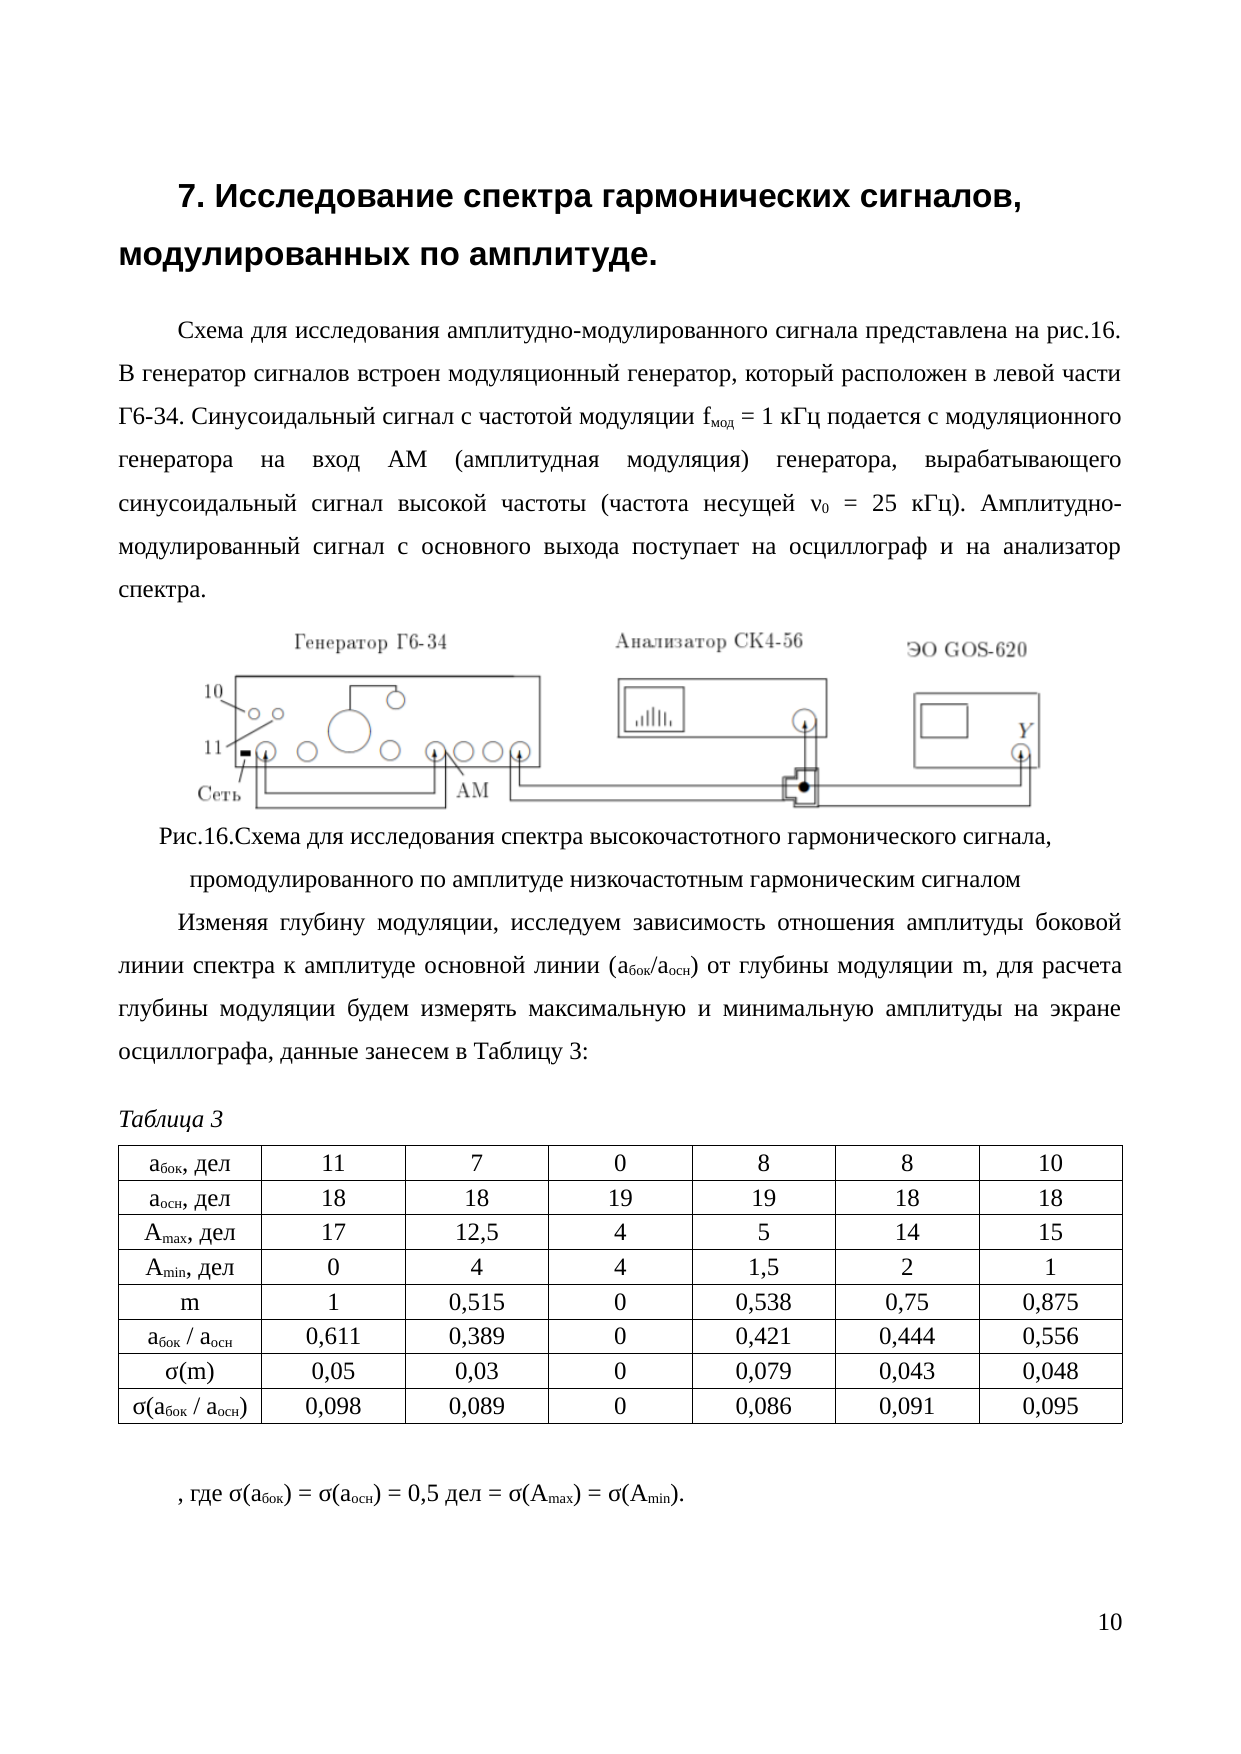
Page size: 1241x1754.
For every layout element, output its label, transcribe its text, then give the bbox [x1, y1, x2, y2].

table_cell 18 [406, 1181, 548, 1214]
table_cell 0,079 [693, 1354, 835, 1388]
table_cell 19 [549, 1181, 692, 1214]
table_cell 4 [549, 1250, 692, 1284]
table_cell 18 [836, 1181, 979, 1214]
table_cell 14 [836, 1215, 979, 1249]
table_header 0 [549, 1146, 692, 1180]
table_cell Аmax, дел [119, 1215, 261, 1249]
table_cell 0,389 [406, 1320, 548, 1353]
table_cell 19 [693, 1181, 835, 1214]
table_cell 0,611 [262, 1320, 405, 1353]
table_cell 0,048 [980, 1354, 1122, 1388]
table_cell аосн, дел [119, 1181, 261, 1214]
table_cell 0,089 [406, 1389, 548, 1423]
table_cell 0,444 [836, 1320, 979, 1353]
text Изменяя глубину модуляции, исследуем зависимость отношения амплитуды боковой линии спектра к амплитуде основной линии (aбок/aосн) от глубины модуляции m, для расчета глубины модуляции будем измерять максимальную и минимальную амплитуды на экране осциллографа, данные занесем в Таблицу 3: [118, 907, 1122, 1065]
table_cell σ(aбок / аосн) [119, 1389, 261, 1423]
table_cell 2 [836, 1250, 979, 1284]
table_cell 0 [549, 1354, 692, 1388]
table_cell 0 [549, 1389, 692, 1423]
table_cell 17 [262, 1215, 405, 1249]
text Рис.16.Схема для исследования спектра высокочастотного гармонического сигнала, промодулированного по амплитуде низкочастотным гармоническим сигналом [118, 821, 1093, 893]
table_cell 0,098 [262, 1389, 405, 1423]
table_cell 0,538 [693, 1285, 835, 1318]
table_header 8 [693, 1146, 835, 1180]
table_header 7 [406, 1146, 548, 1180]
subtitle Исследование спектра гармонических сигналов, модулированных по амплитуде. [118, 176, 1122, 272]
text Схема для исследования амплитудно-модулированного сигнала представлена на рис.16. В генератор сигналов встроен модуляционный генератор, который расположен в левой части Г6-34. Синусоидальный сигнал с частотой модуляции fмод = 1 кГц подается с модуляционного генератора на вход АМ (амплитудная модуляция) генератора, вырабатывающего синусоидальный сигнал высокой частоты (частота несущей ν0 = 25 кГц). Амплитудно-модулированный сигнал с основного выхода поступает на осциллограф и на анализатор спектра. [118, 315, 1122, 603]
table_cell 1 [980, 1250, 1122, 1284]
table_cell 4 [549, 1215, 692, 1249]
table_cell 0,095 [980, 1389, 1122, 1423]
table_cell aбок / аосн [119, 1320, 261, 1353]
table_cell 0 [549, 1285, 692, 1318]
table_cell 18 [980, 1181, 1122, 1214]
table_cell 12,5 [406, 1215, 548, 1249]
table_cell 0,043 [836, 1354, 979, 1388]
table_header 8 [836, 1146, 979, 1180]
table_cell 1,5 [693, 1250, 835, 1284]
table_cell 0,091 [836, 1389, 979, 1423]
text , где σ(aбок) = σ(aосн) = 0,5 дел = σ(Amax) = σ(Amin). [118, 1478, 1122, 1507]
table_cell Amin, дел [119, 1250, 261, 1284]
table_cell 0,086 [693, 1389, 835, 1423]
table_cell 0 [549, 1320, 692, 1353]
table_cell 0,875 [980, 1285, 1122, 1318]
table_cell 0,421 [693, 1320, 835, 1353]
table_header 10 [980, 1146, 1122, 1180]
table_cell 0,515 [406, 1285, 548, 1318]
table_cell 18 [262, 1181, 405, 1214]
table_header абок, дел [119, 1146, 261, 1180]
table_cell m [119, 1285, 261, 1318]
table_cell 0,556 [980, 1320, 1122, 1353]
table_cell 15 [980, 1215, 1122, 1249]
table_cell 0,75 [836, 1285, 979, 1318]
table_cell 1 [262, 1285, 405, 1318]
picture [195, 628, 1045, 821]
table_cell 0,05 [262, 1354, 405, 1388]
table_cell 0,03 [406, 1354, 548, 1388]
table_cell 0 [262, 1250, 405, 1284]
table_cell 4 [406, 1250, 548, 1284]
table_cell 5 [693, 1215, 835, 1249]
text Таблица 3 [118, 1104, 1122, 1132]
table_header 11 [262, 1146, 405, 1180]
table_cell σ(m) [119, 1354, 261, 1388]
